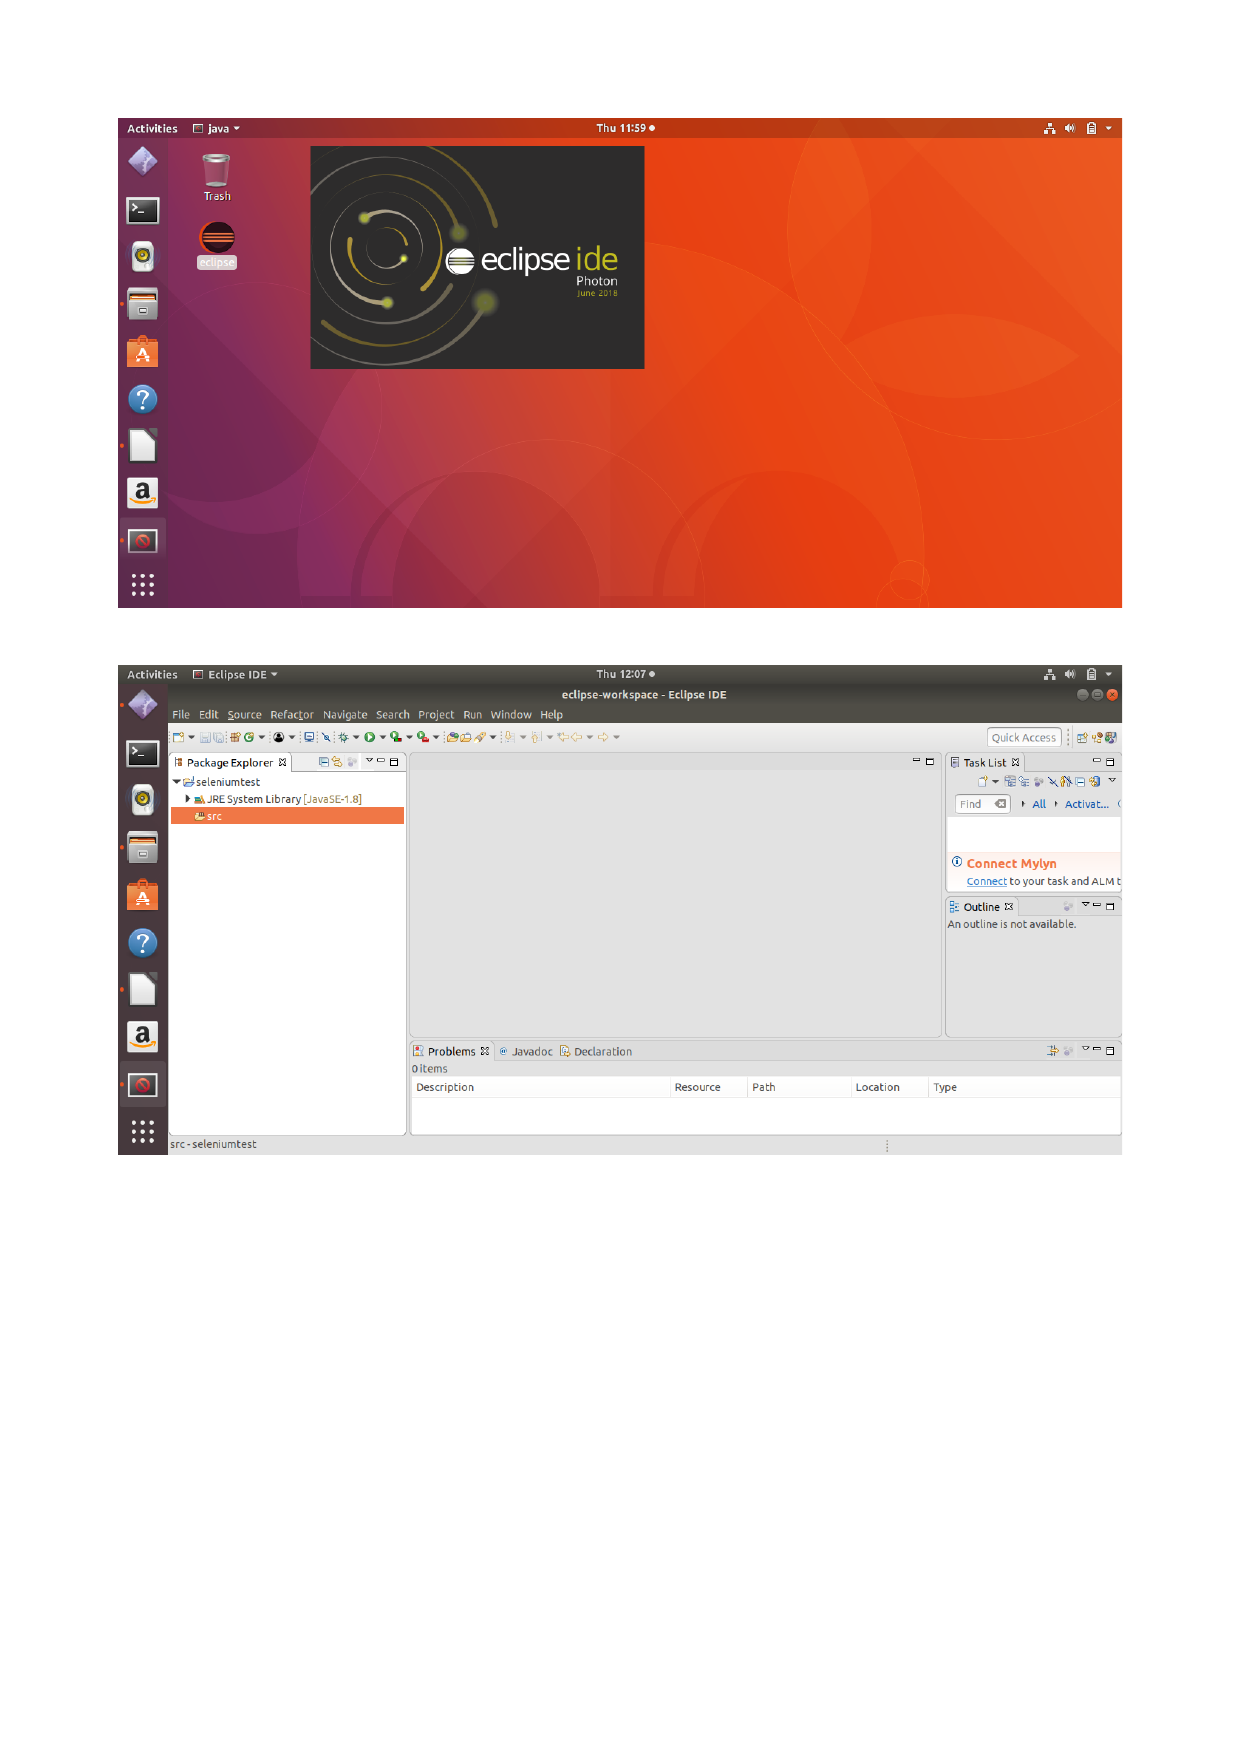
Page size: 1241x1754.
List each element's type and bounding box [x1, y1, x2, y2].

picture [118, 118, 1123, 608]
picture [118, 665, 1123, 1155]
